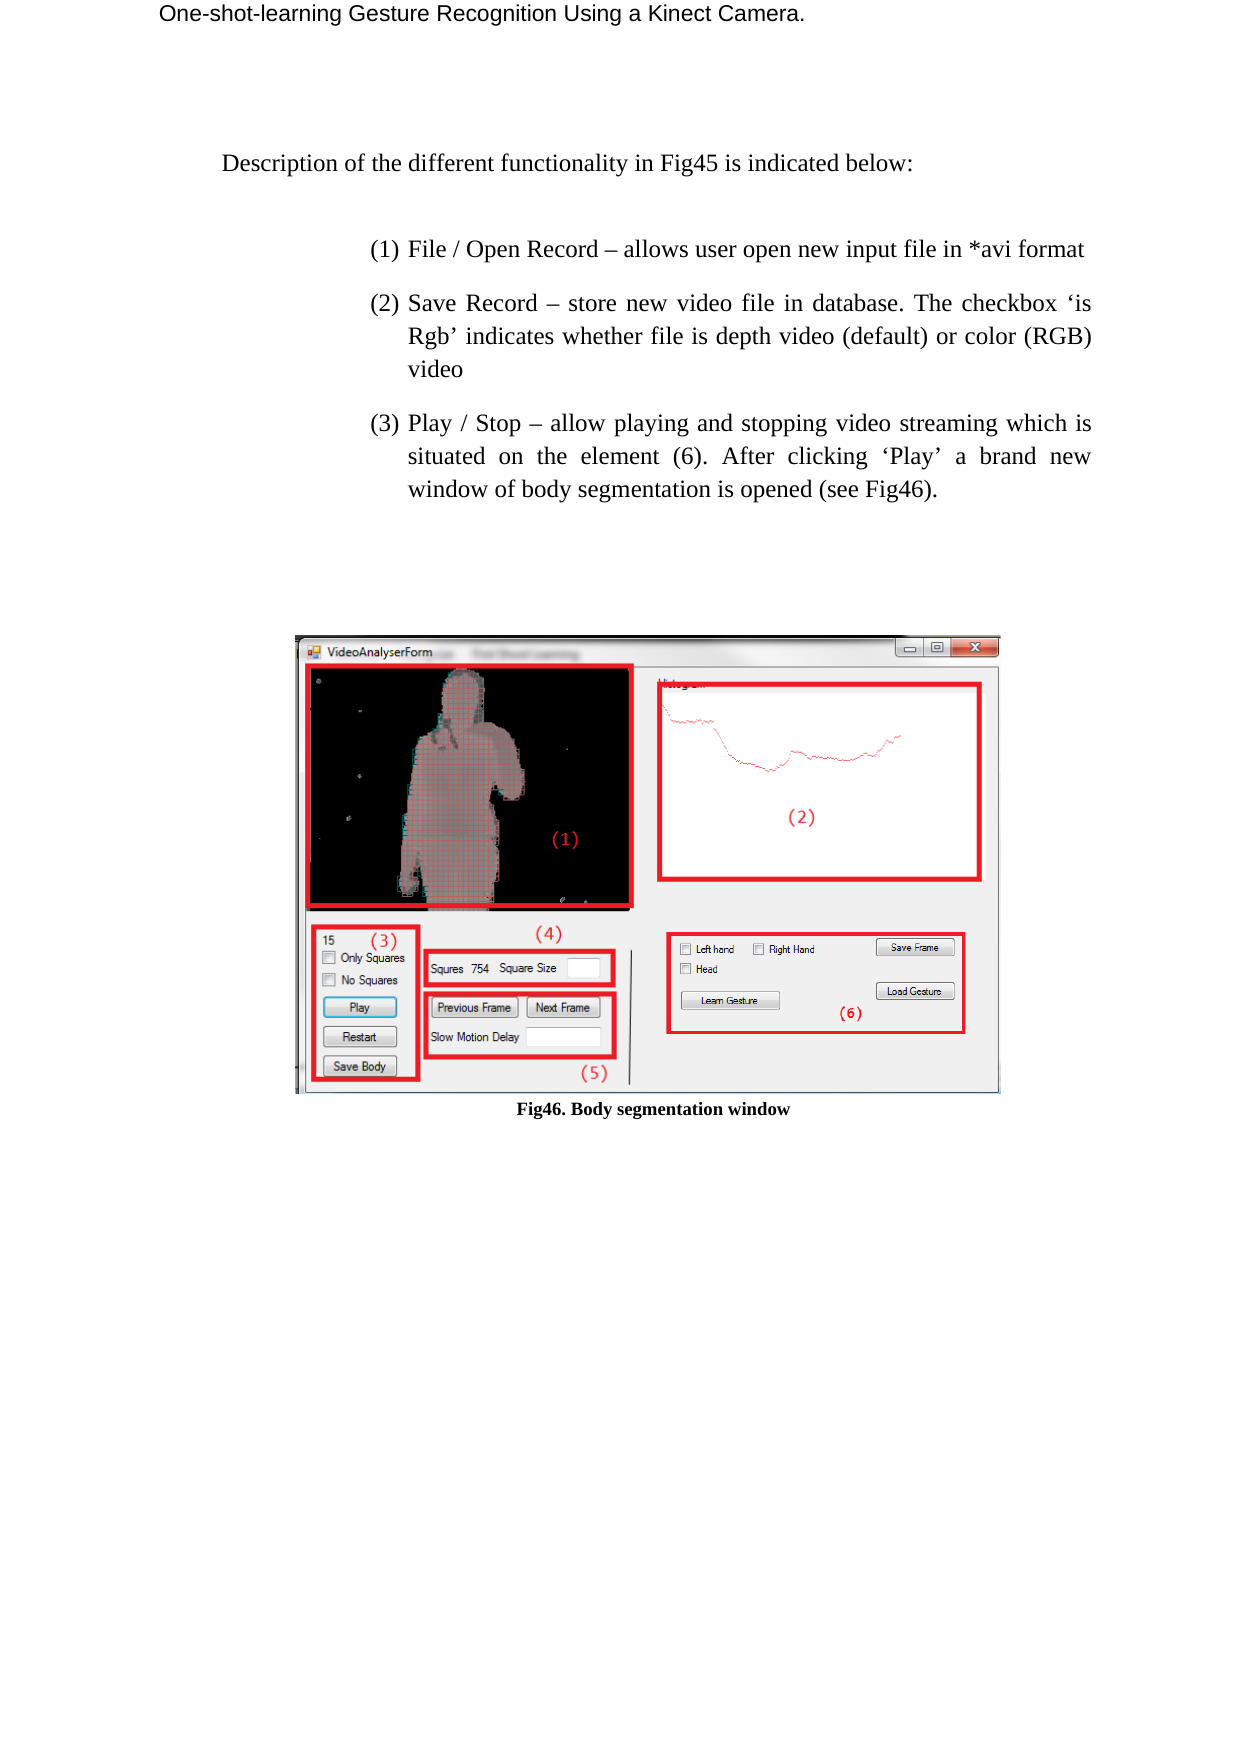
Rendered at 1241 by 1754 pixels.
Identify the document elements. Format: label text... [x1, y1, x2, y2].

list Save Record – store new video file in database. The checkbox ‘is Rgb’ indicates whether file is depth video (default) or color (RGB) video [370, 288, 1093, 383]
text Fig46. Body segmentation window [443, 1097, 1093, 1119]
text Description of the different functionality in Fig45 is indicated below: [148, 148, 1093, 176]
list File / Open Record – allows user open new input file in *avi format [370, 234, 1093, 263]
list Play / Stop – allow playing and stopping video streaming which is situated on the element (6). After clicking ‘Play’ a brand new window of body segmentation is opened (see Fig46). [370, 408, 1093, 503]
